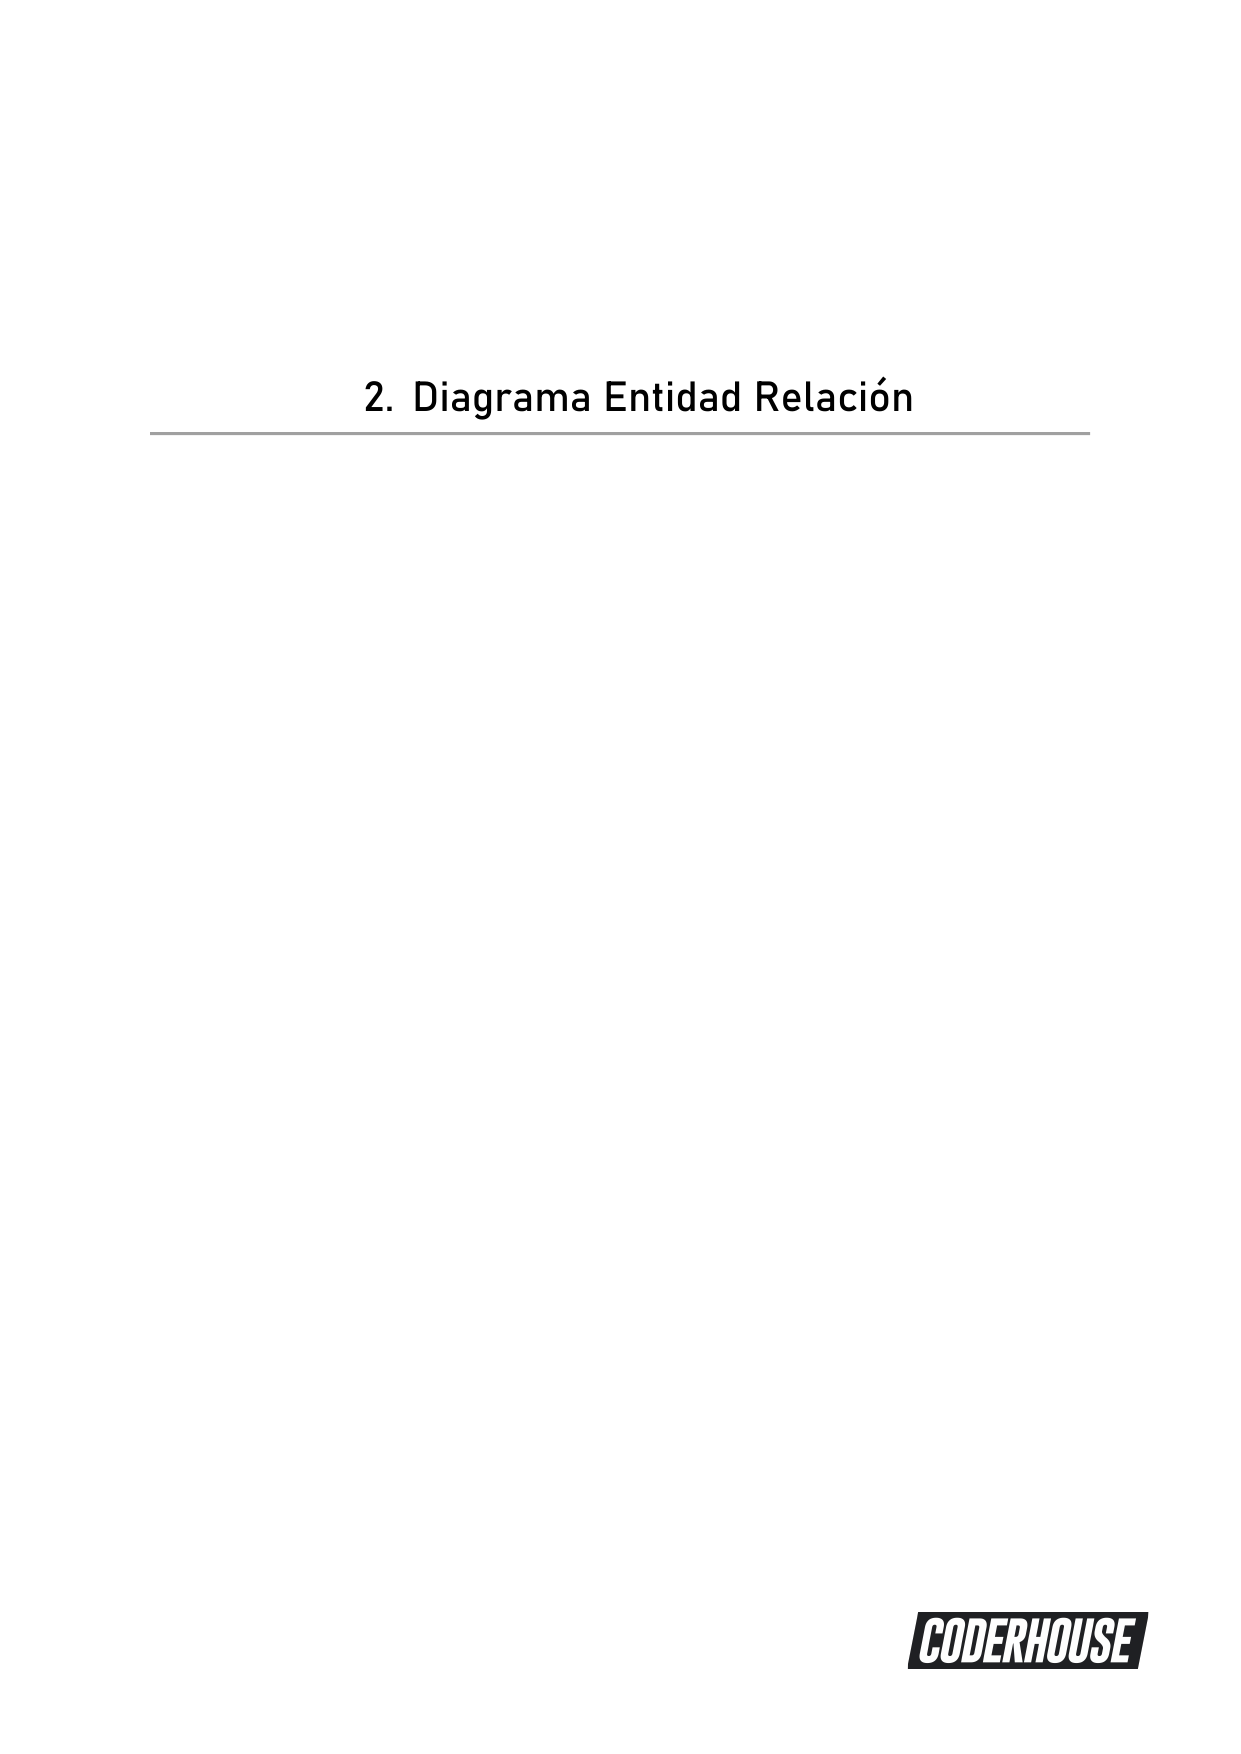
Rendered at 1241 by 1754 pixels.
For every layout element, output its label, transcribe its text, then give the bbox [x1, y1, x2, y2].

picture [907, 1612, 1149, 1669]
subtitle Diagrama Entidad Relación [187, 369, 1090, 419]
